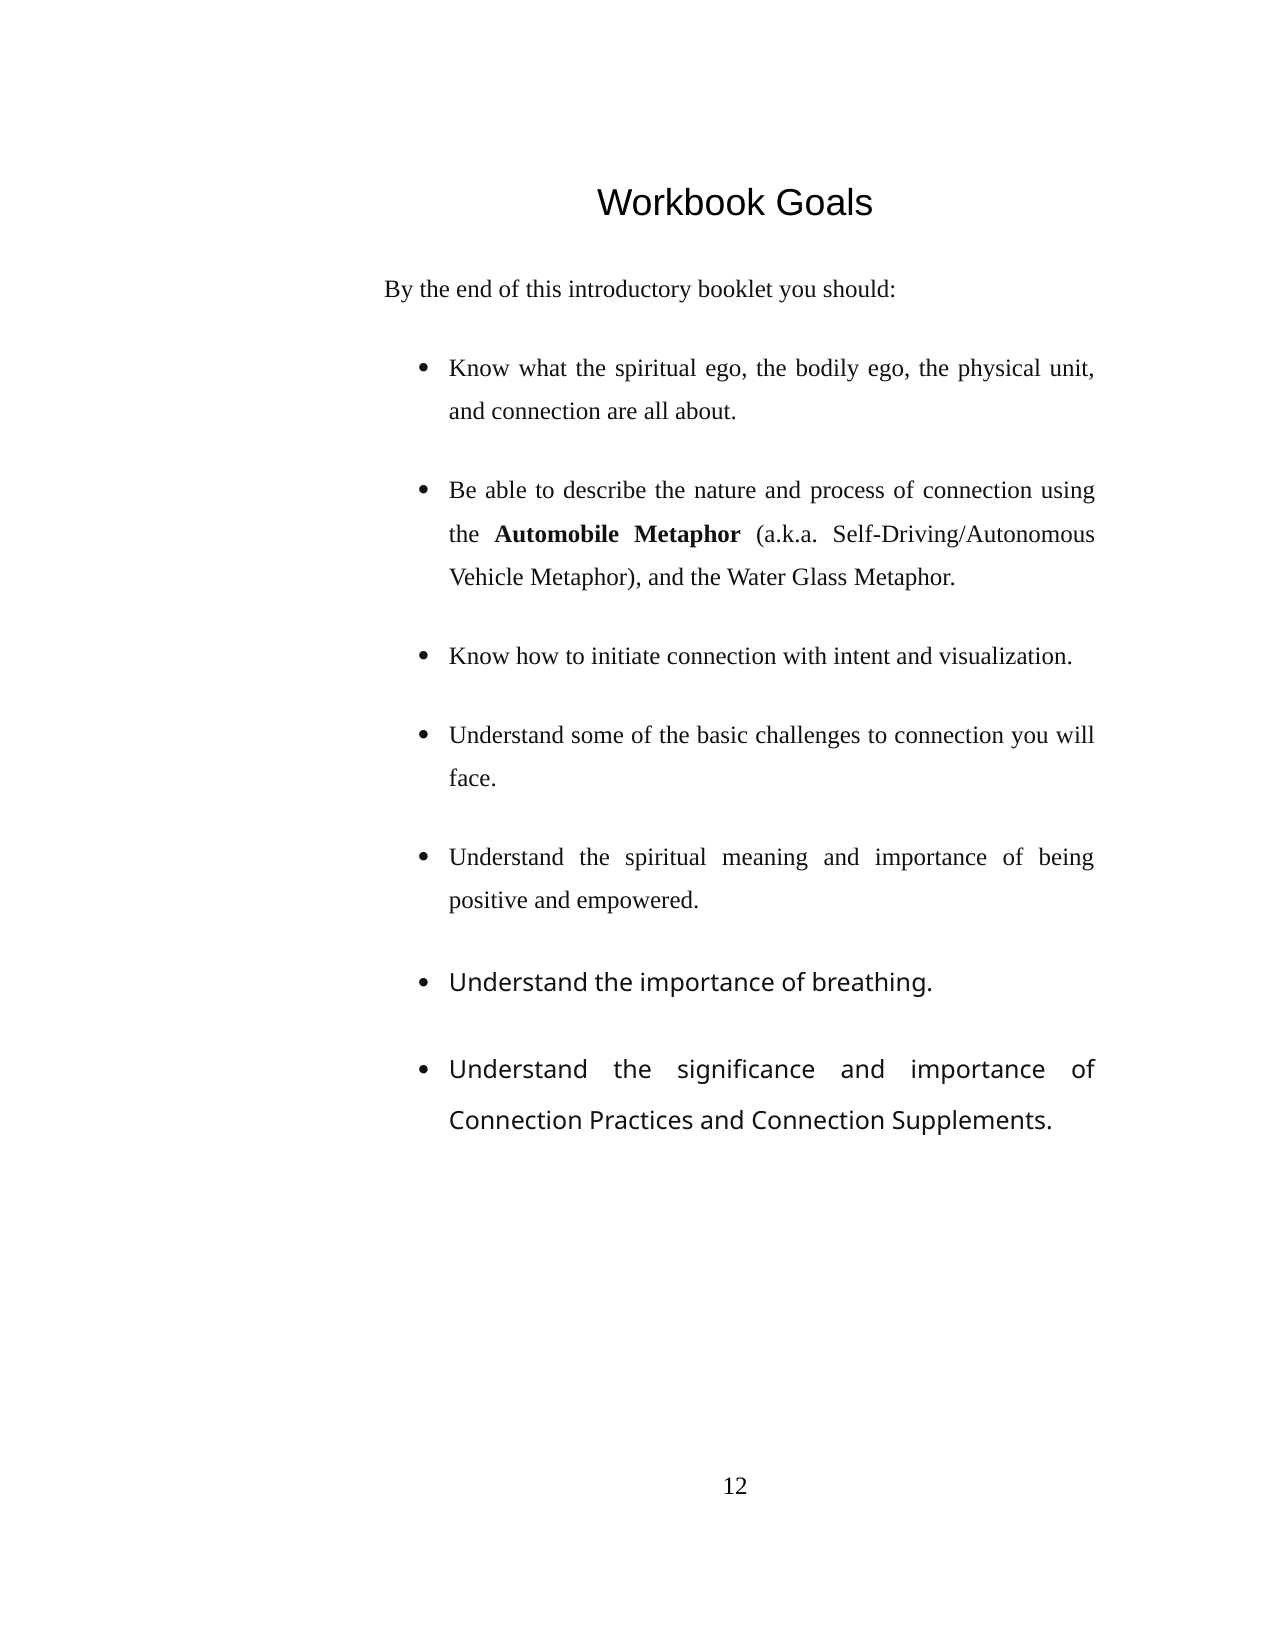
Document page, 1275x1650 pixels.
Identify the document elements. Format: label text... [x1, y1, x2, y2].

list Know what the spiritual ego, the bodily ego, the physical unit, and connection are all about. [419, 353, 1095, 425]
list Understand the significance and importance of Connection Practices and Connection Supplements. [419, 1052, 1095, 1137]
list Know how to initiate connection with intent and visualization. [419, 641, 1095, 670]
list Understand the spiritual meaning and importance of being positive and empowered. [419, 842, 1095, 914]
list Understand the importance of breathing. [419, 965, 1095, 999]
subtitle Workbook Goals [375, 180, 1095, 223]
list Understand some of the basic challenges to connection you will face. [419, 720, 1095, 792]
text By the end of this introductory booklet you should: [384, 274, 1095, 303]
list Be able to describe the nature and process of connection using the Automobile Metaphor (a.k.a. Self-Driving/Autonomous Vehicle Metaphor), and the Water Glass Metaphor. [419, 476, 1095, 591]
